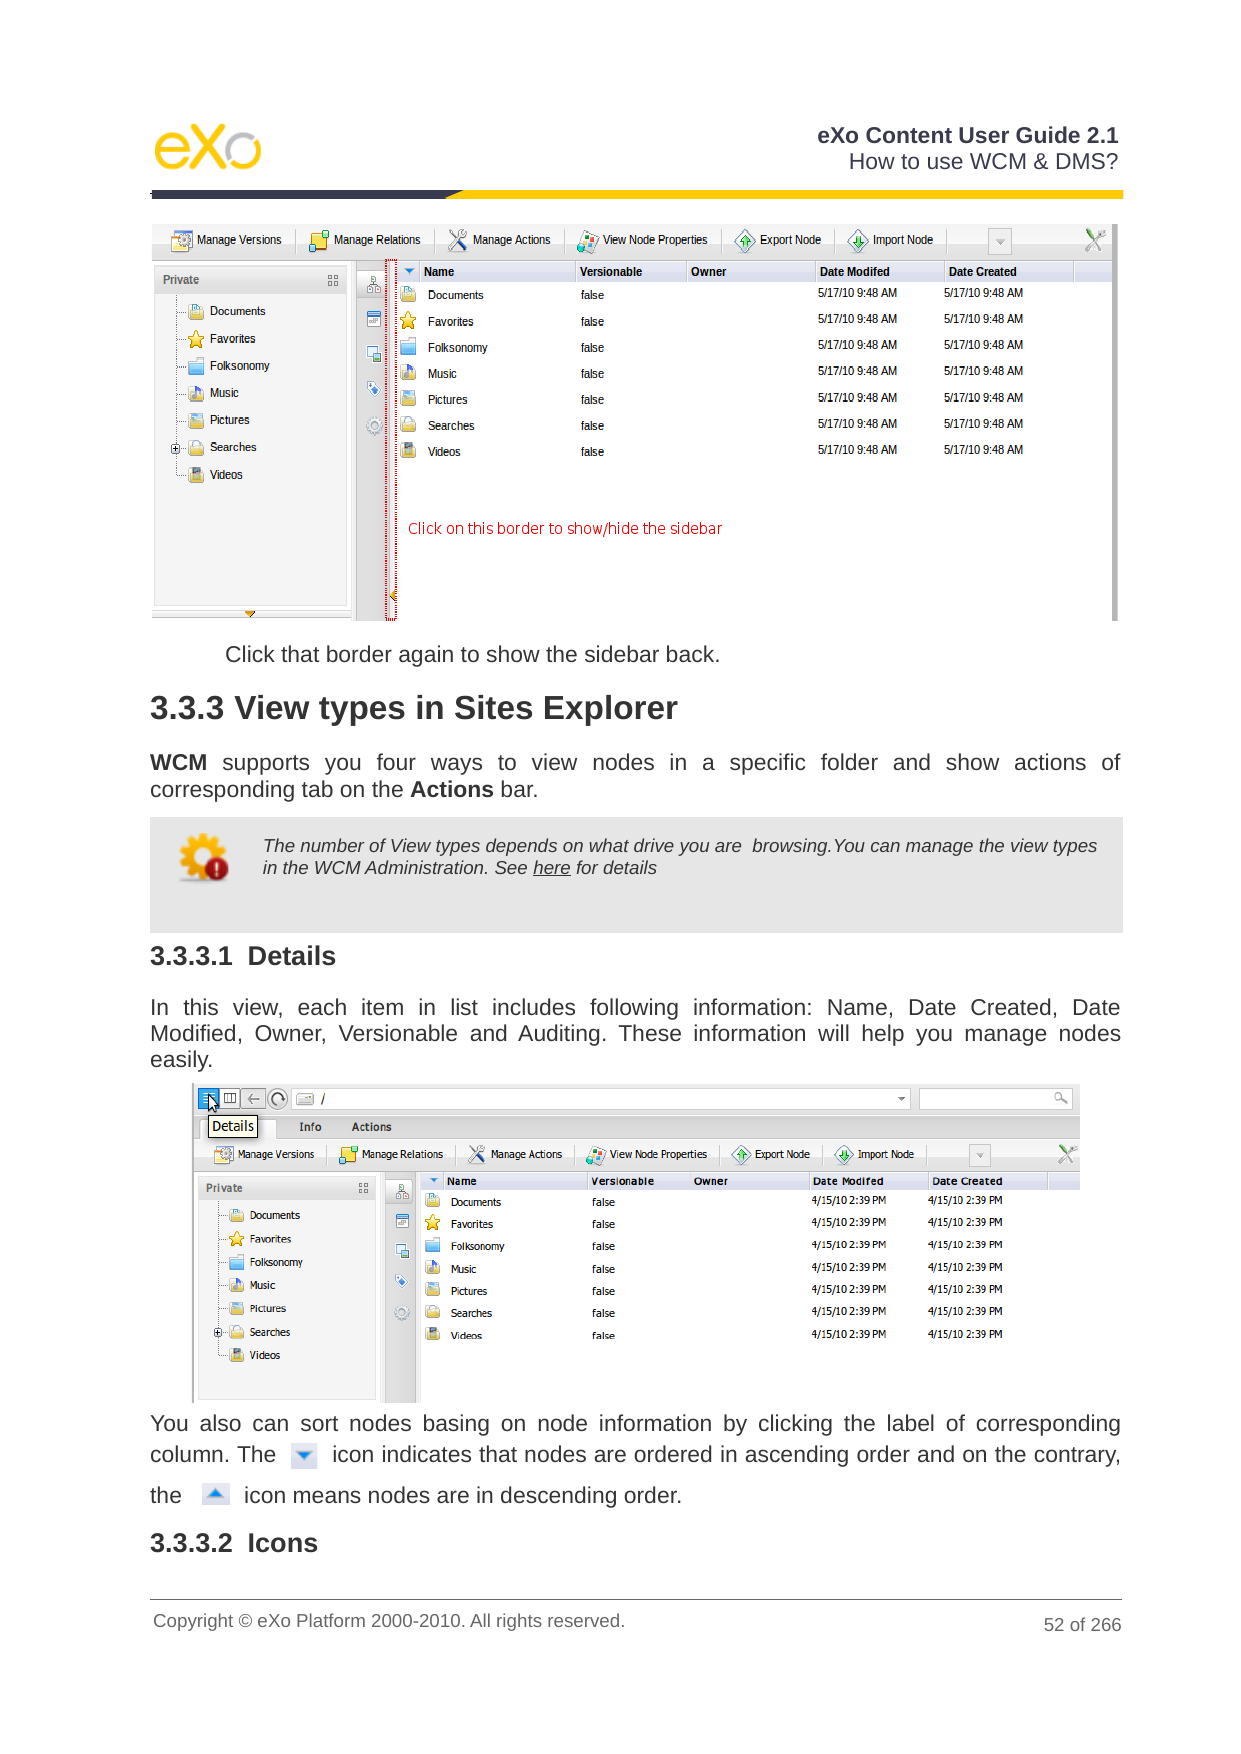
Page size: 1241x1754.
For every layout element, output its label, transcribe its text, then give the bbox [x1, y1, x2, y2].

picture [151, 224, 1118, 621]
picture [202, 1483, 231, 1505]
picture [178, 833, 229, 884]
picture [291, 1443, 318, 1469]
subtitle Icons [150, 1527, 1122, 1558]
subtitle View types in Sites Explorer [150, 688, 1122, 727]
list Click that border again to show the sidebar back. [187, 223, 1122, 668]
text You also can sort nodes basing on node information by clicking the label of corresponding column. The icon indicates that nodes are ordered in ascending order and on the contrary, the icon means nodes are in descending order. [150, 1095, 1122, 1512]
picture [151, 190, 1124, 199]
table_header The number of View types depends on what drive you are browsing.You can manage the view types in the WCM Administration. See here for details [258, 818, 1122, 932]
table_header [151, 818, 257, 932]
text WCM supports you four ways to view nodes in a specific folder and show actions of corresponding tab on the Actions bar. [150, 749, 1122, 802]
picture [155, 123, 262, 170]
picture [191, 1083, 1080, 1403]
subtitle Details [150, 940, 1122, 971]
text In this view, each item in list includes following information: Name, Date Created, Date Modified, Owner, Versionable and Auditing. These information will help you manage nodes easily. [150, 994, 1122, 1073]
